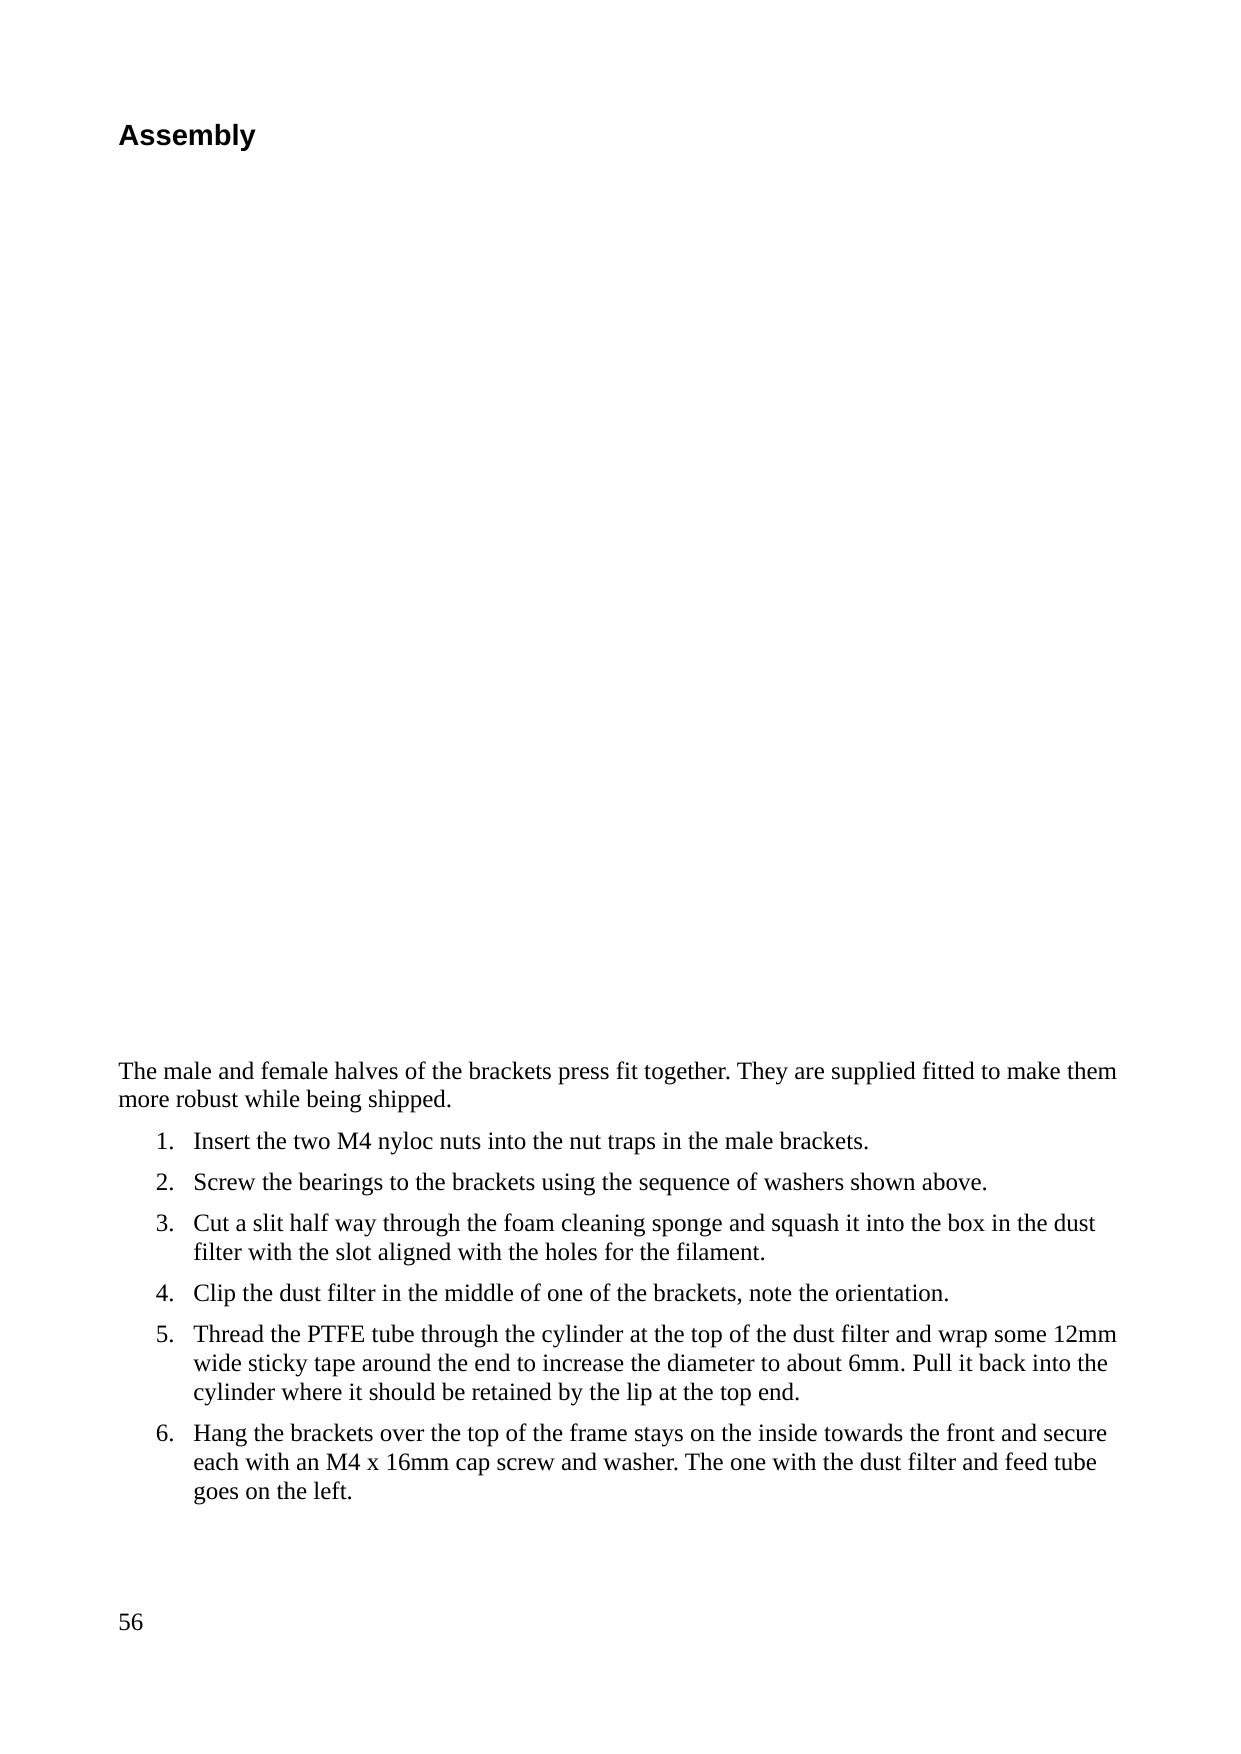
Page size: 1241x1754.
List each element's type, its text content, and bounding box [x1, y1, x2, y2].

text The male and female halves of the brackets press fit together. They are supplied fitted to make them more robust while being shipped. [118, 164, 1122, 1113]
list Thread the PTFE tube through the cylinder at the top of the dust filter and wrap some 12mm wide sticky tape around the end to increase the diameter to about 6mm. Pull it back into the cylinder where it should be retained by the lip at the top end. [156, 1319, 1122, 1406]
subtitle Assembly [118, 118, 1122, 152]
list Insert the two M4 nyloc nuts into the nut traps in the male brackets. [156, 1126, 1122, 1154]
list Clip the dust filter in the middle of one of the brackets, note the orientation. [156, 1278, 1122, 1307]
list Screw the bearings to the brackets using the sequence of washers shown above. [156, 1167, 1122, 1196]
list Cut a slit half way through the foam cleaning sponge and squash it into the box in the dust filter with the slot aligned with the holes for the filament. [156, 1208, 1122, 1266]
list Hang the brackets over the top of the frame stays on the inside towards the front and secure each with an M4 x 16mm cap screw and washer. The one with the dust filter and feed tube goes on the left. [156, 1418, 1122, 1504]
